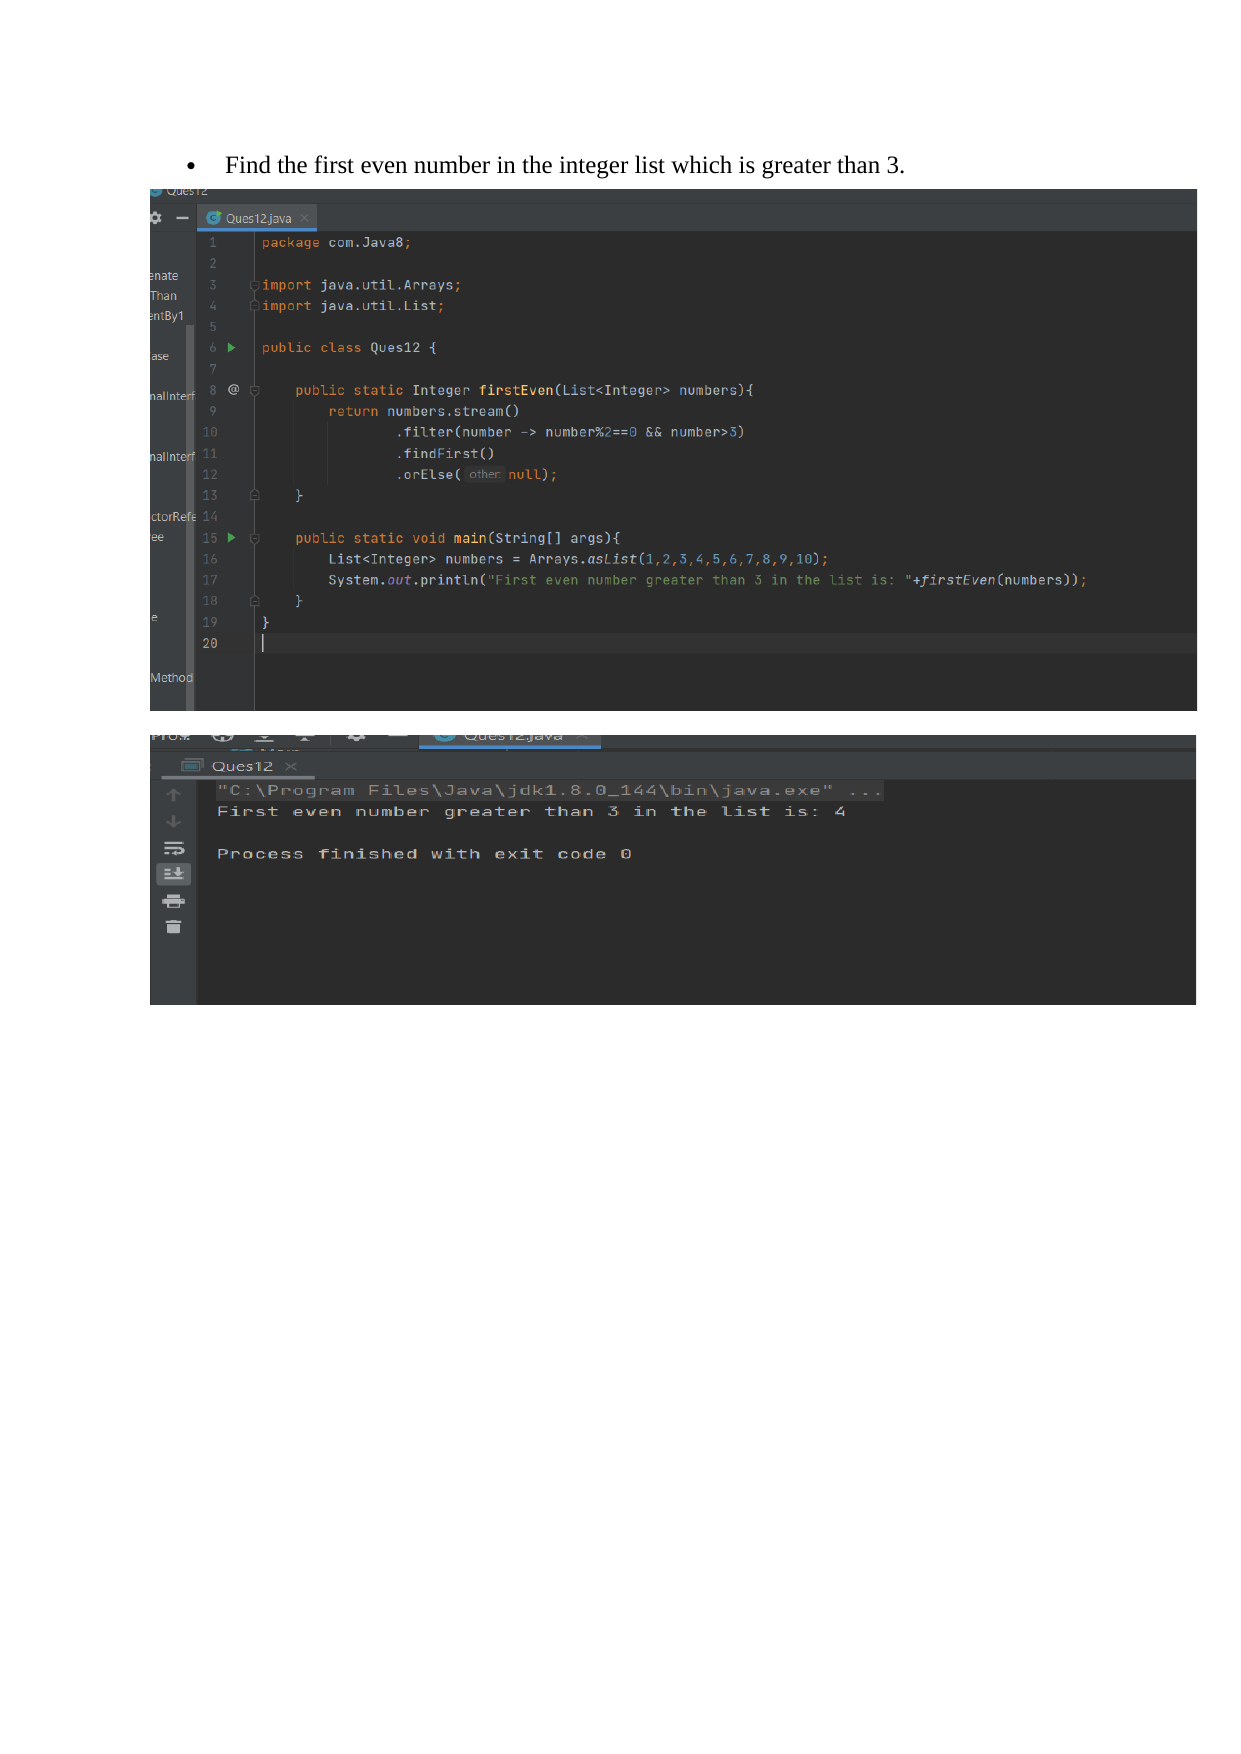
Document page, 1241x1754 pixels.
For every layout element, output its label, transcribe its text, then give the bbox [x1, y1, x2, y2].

list Find the first even number in the integer list which is greater than 3. [187, 150, 1090, 179]
picture [150, 189, 1198, 711]
picture [150, 735, 262, 838]
